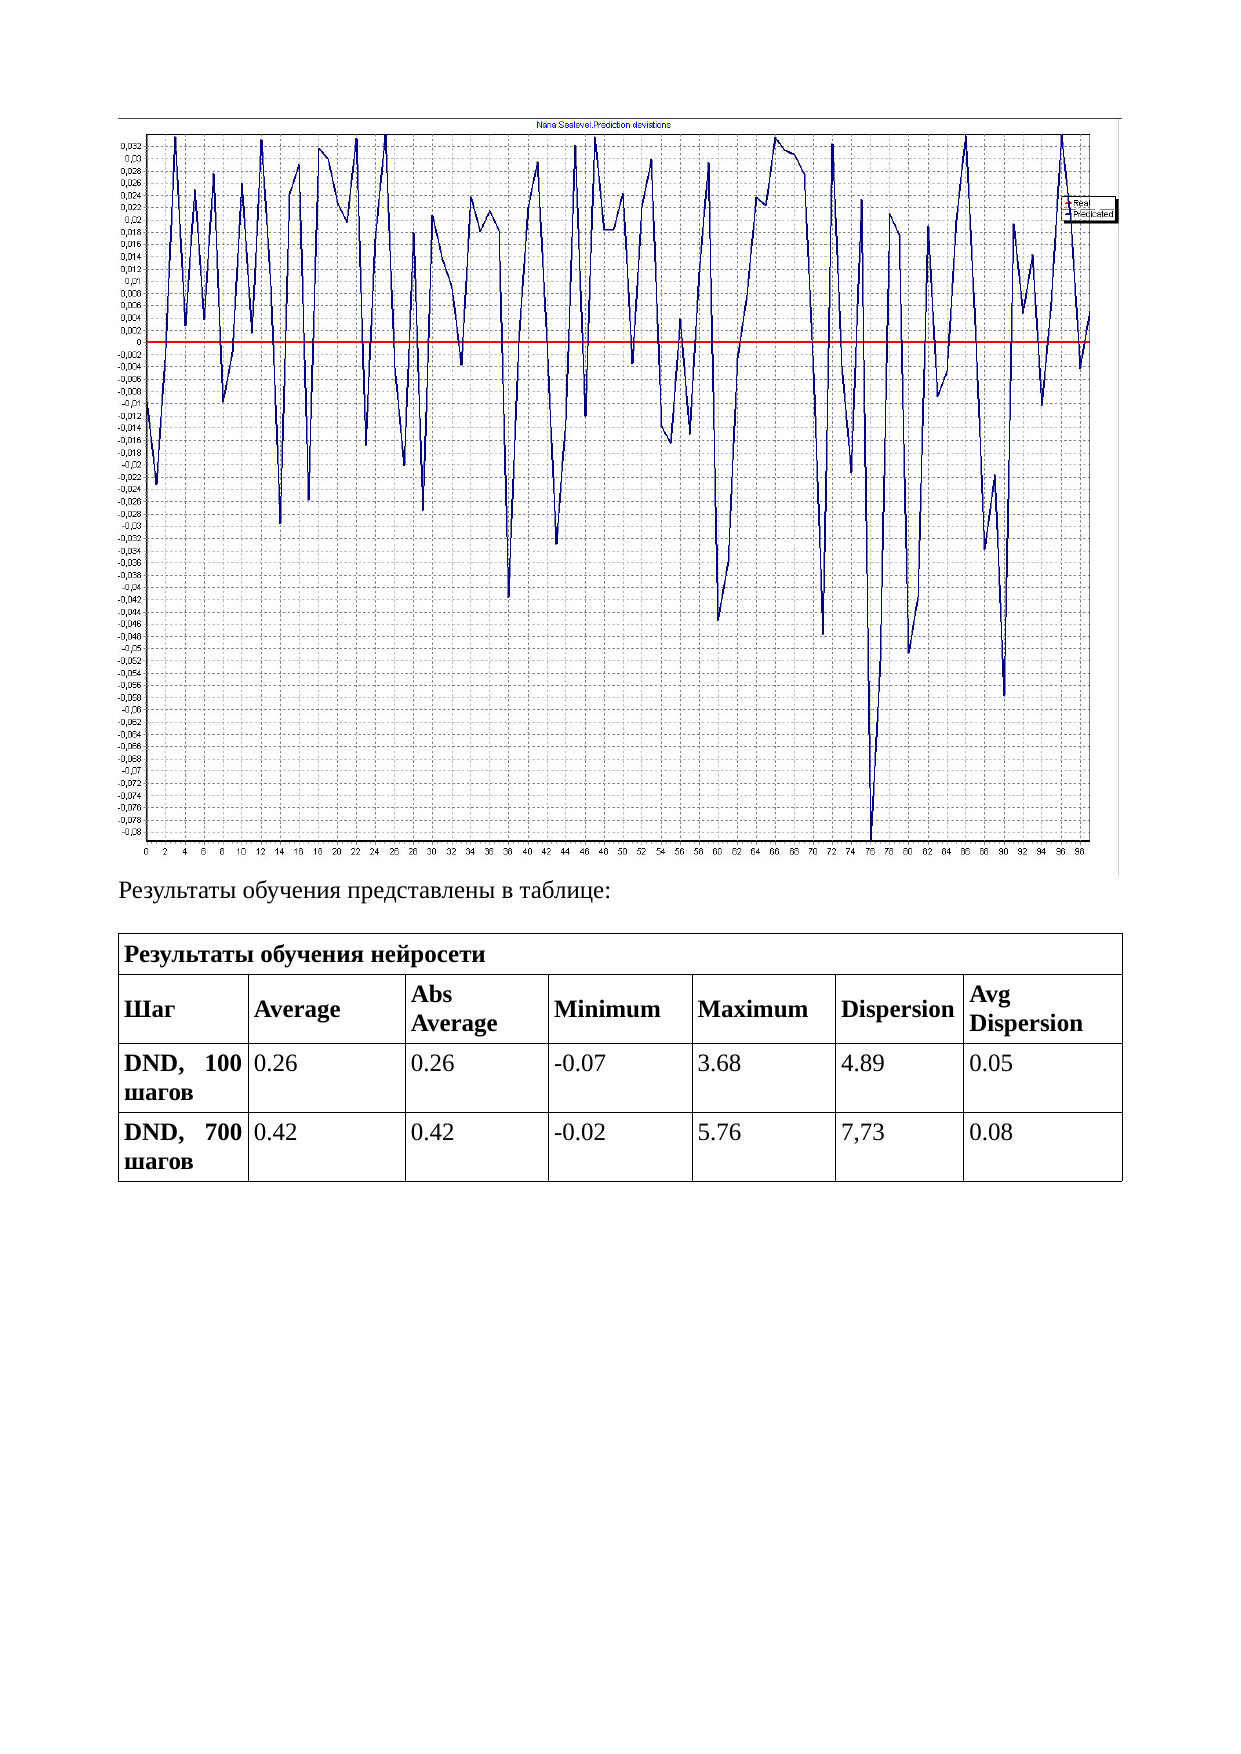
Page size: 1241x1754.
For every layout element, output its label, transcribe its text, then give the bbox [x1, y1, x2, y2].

table_cell Average [249, 975, 405, 1042]
table_cell 5,76 [693, 1113, 835, 1181]
table_cell 0,42 [249, 1113, 405, 1181]
table_cell 0,26 [406, 1044, 548, 1112]
table_cell DND, 100 шагов [119, 1044, 248, 1112]
picture [118, 118, 1122, 876]
table_cell 7,73 [836, 1113, 963, 1181]
table_cell 0,42 [406, 1113, 548, 1181]
table_cell 4,89 [836, 1044, 963, 1112]
table_cell 0,05 [964, 1044, 1122, 1112]
table_cell Abs Average [406, 975, 548, 1042]
table_cell -0,02 [549, 1113, 692, 1181]
text Результаты обучения представлены в таблице: [118, 876, 1122, 904]
table_cell Minimum [549, 975, 692, 1042]
table_cell Dispersion [836, 975, 963, 1042]
table_cell 3,68 [693, 1044, 835, 1112]
table_cell DND, 700 шагов [119, 1113, 248, 1181]
table_cell -0,07 [549, 1044, 692, 1112]
table_cell Maximum [693, 975, 835, 1042]
table_header Результаты обучения нейросети [119, 934, 1122, 973]
table_cell Шаг [119, 975, 248, 1042]
table_cell Avg Dispersion [964, 975, 1122, 1042]
table_cell 0,26 [249, 1044, 405, 1112]
table_cell 0,08 [964, 1113, 1122, 1181]
